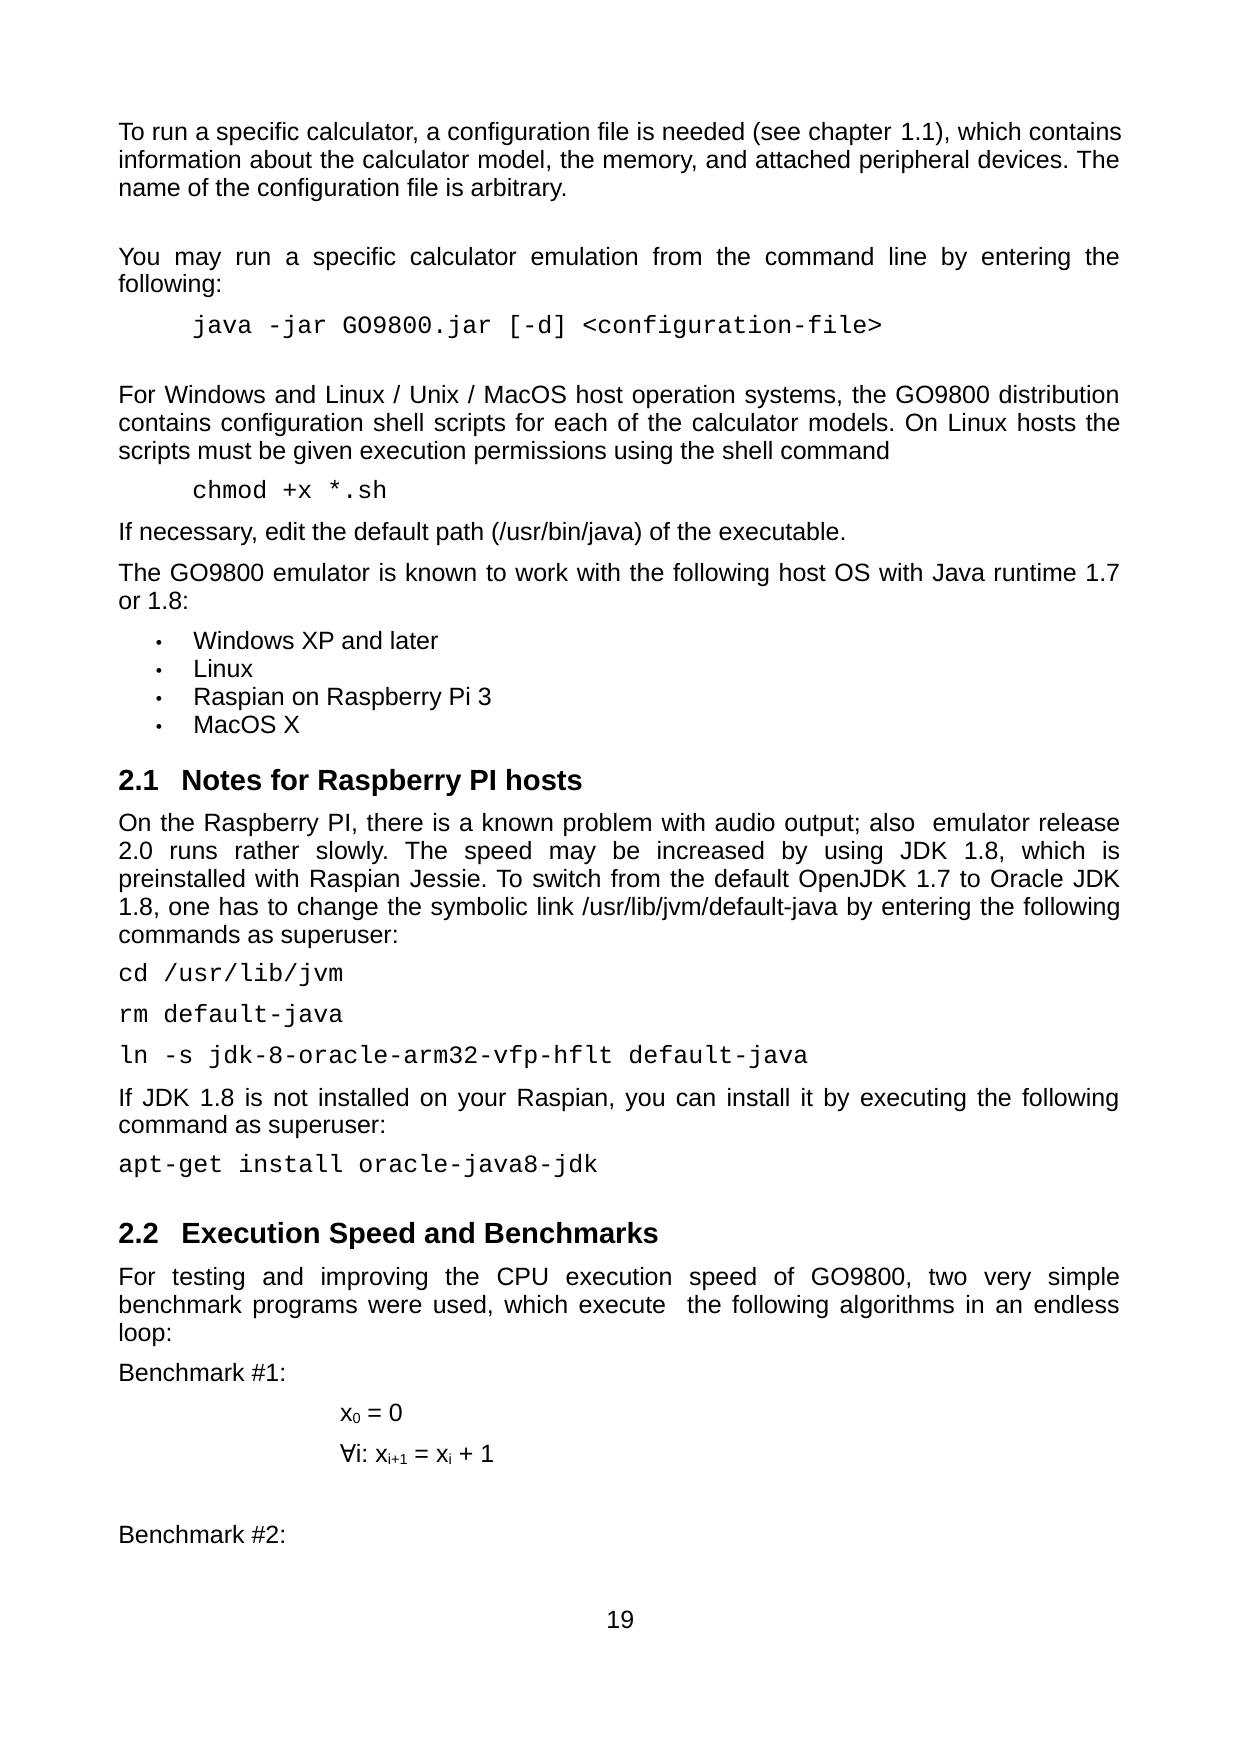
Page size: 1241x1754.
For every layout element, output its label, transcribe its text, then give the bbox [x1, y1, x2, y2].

text java -jar GO9800.jar [-d] <configuration-file> [118, 311, 1122, 341]
text If JDK 1.8 is not installed on your Raspian, you can install it by executing the following command as superuser: [118, 1083, 1122, 1139]
text Ɐi: xi+1 = xi + 1 [118, 1440, 1122, 1468]
subtitle Notes for Raspberry PI hosts [118, 764, 1122, 796]
text The GO9800 emulator is known to work with the following host OS with Java runtime 1.7 or 1.8: [118, 559, 1122, 614]
text cd /usr/lib/jvm [118, 961, 1122, 989]
list Raspian on Raspberry Pi 3 [156, 683, 1122, 711]
text To run a specific calculator, a configuration file is needed (see chapter 1.1), which contains information about the calculator model, the memory, and attached peripheral devices. The name of the configuration file is arbitrary. [118, 118, 1122, 202]
list Windows XP and later [156, 627, 1122, 655]
list Linux [156, 655, 1122, 683]
list MacOS X [156, 711, 1122, 739]
subtitle Execution Speed and Benchmarks [118, 1217, 1122, 1250]
text For Windows and Linux / Unix / MacOS host operation systems, the GO9800 distribution contains configuration shell scripts for each of the calculator models. On Linux hosts the scripts must be given execution permissions using the shell command [118, 381, 1122, 465]
text x0 = 0 [118, 1399, 1122, 1427]
text If necessary, edit the default path (/usr/bin/java) of the executable. [118, 518, 1122, 546]
text chmod +x *.sh [118, 477, 1122, 506]
text Benchmark #1: [118, 1359, 1122, 1387]
text You may run a specific calculator emulation from the command line by entering the following: [118, 242, 1122, 298]
text apt-get install oracle-java8-jdk [118, 1152, 1122, 1180]
text On the Raspberry PI, there is a known problem with audio output; also emulator release 2.0 runs rather slowly. The speed may be increased by using JDK 1.8, which is preinstalled with Raspian Jessie. To switch from the default OpenJDK 1.7 to Oracle JDK 1.8, one has to change the symbolic link /usr/lib/jvm/default-java by entering the following commands as superuser: [118, 809, 1122, 948]
text Benchmark #2: [118, 1521, 1122, 1548]
text For testing and improving the CPU execution speed of GO9800, two very simple benchmark programs were used, which execute the following algorithms in an endless loop: [118, 1263, 1122, 1346]
text rm default-java [118, 1002, 1122, 1030]
text ln -s jdk-8-oracle-arm32-vfp-hflt default-java [118, 1042, 1122, 1071]
